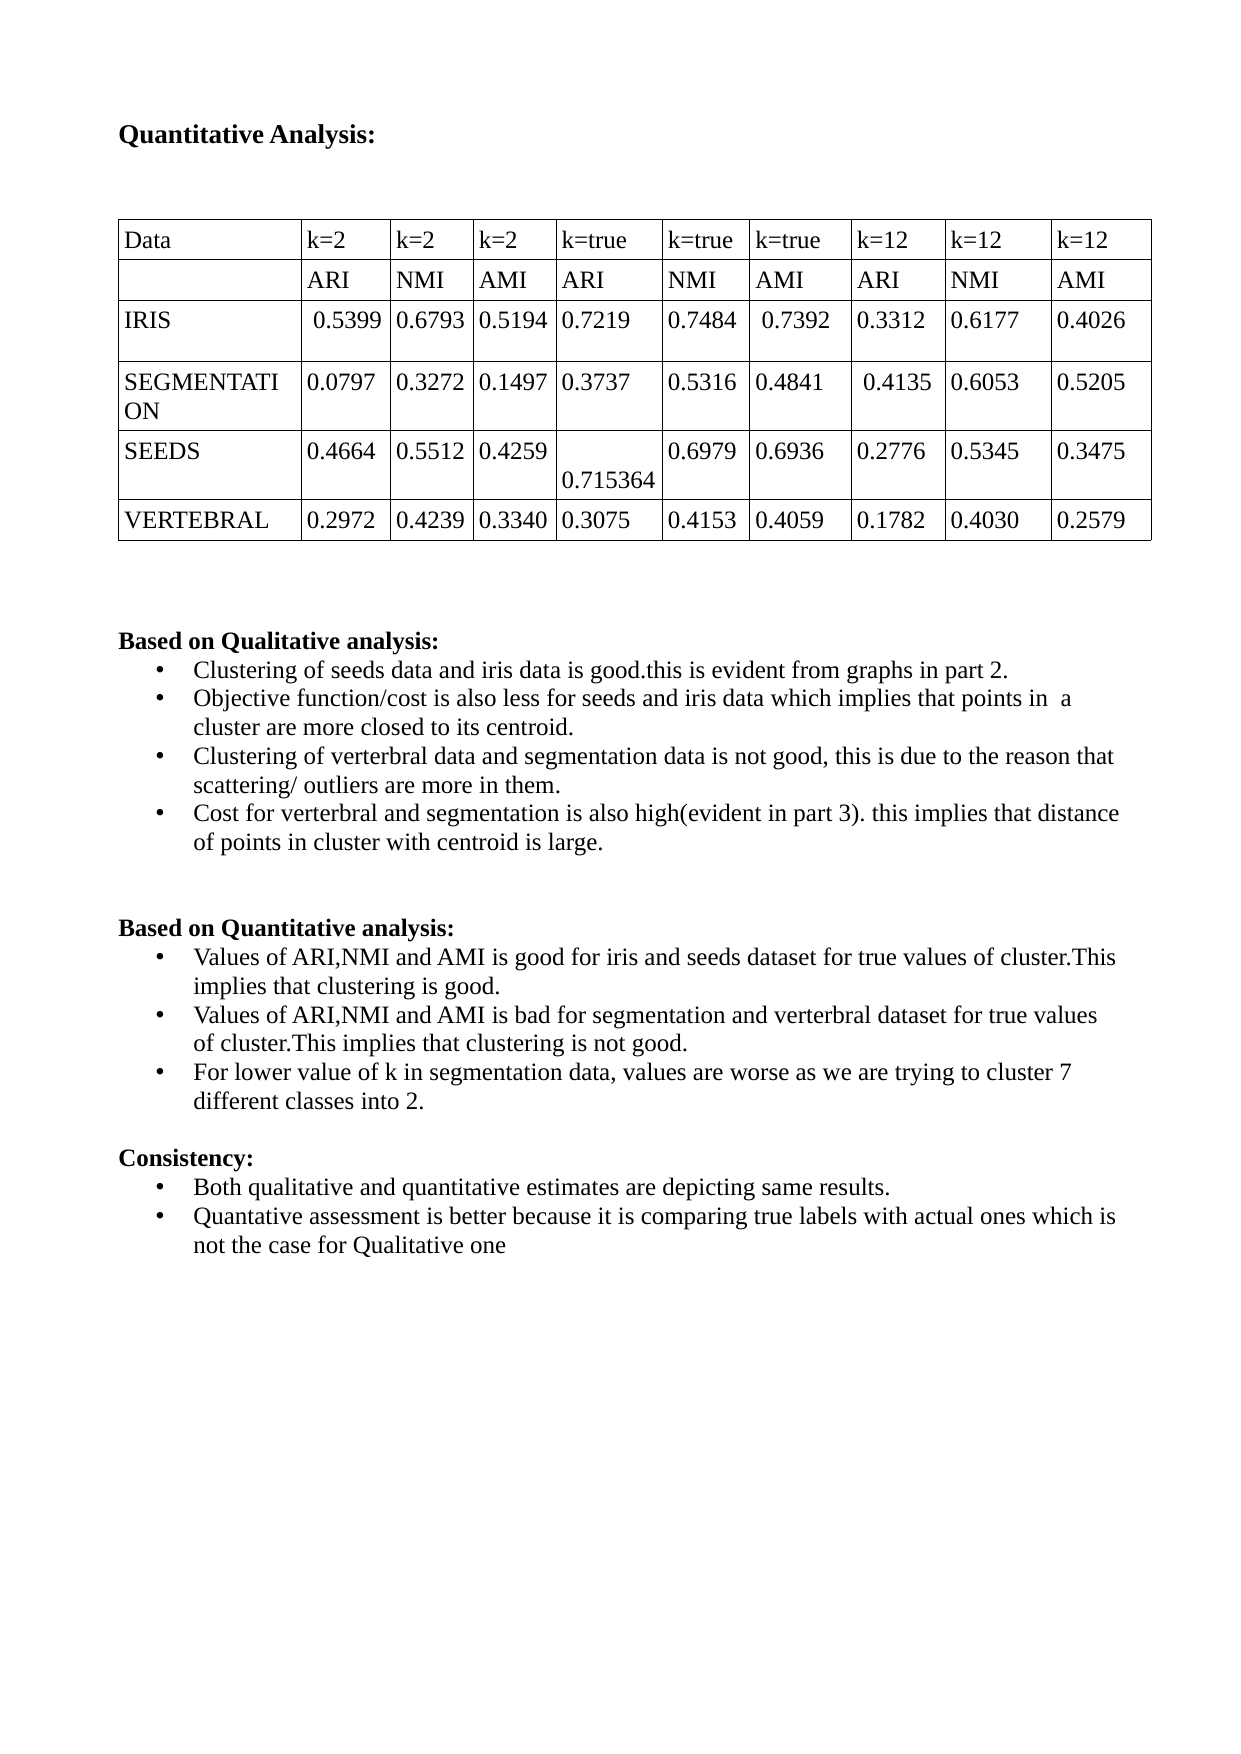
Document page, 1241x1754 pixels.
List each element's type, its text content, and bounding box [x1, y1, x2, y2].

table_cell 0.3312 [852, 301, 945, 361]
table_header k=12 [852, 220, 945, 259]
table_cell NMI [946, 260, 1051, 300]
table_cell [119, 260, 301, 300]
table_cell 0.6979 [663, 431, 749, 499]
table_cell 0.4026 [1052, 301, 1151, 361]
text Based on Qualitative analysis: [118, 626, 1122, 655]
table_cell 0.4059 [750, 500, 851, 540]
table_cell 0.6936 [750, 431, 851, 499]
list Values of ARI,NMI and AMI is good for iris and seeds dataset for true values of cluster.This implies that clustering is good. [156, 942, 1122, 1000]
list Clustering of seeds data and iris data is good.this is evident from graphs in part 2. [156, 655, 1122, 683]
table_header k=true [750, 220, 851, 259]
table_cell 0.4841 [750, 362, 851, 430]
table_header k=true [557, 220, 662, 259]
table_cell 0.6793 [391, 301, 473, 361]
table_cell 0.3272 [391, 362, 473, 430]
table_cell 0.4239 [391, 500, 473, 540]
list Cost for verterbral and segmentation is also high(evident in part 3). this implies that distance of points in cluster with centroid is large. [156, 798, 1122, 856]
table_header k=2 [302, 220, 390, 259]
table_header k=2 [391, 220, 473, 259]
table_header k=12 [946, 220, 1051, 259]
list Values of ARI,NMI and AMI is bad for segmentation and verterbral dataset for true values of cluster.This implies that clustering is not good. [156, 1000, 1122, 1057]
table_cell 0.7219 [557, 301, 662, 361]
table_cell 0.6177 [946, 301, 1051, 361]
table_header k=2 [474, 220, 556, 259]
table_cell 0.5194 [474, 301, 556, 361]
table_cell 0.2972 [302, 500, 390, 540]
table_cell 0.5205 [1052, 362, 1151, 430]
table_cell 0.2579 [1052, 500, 1151, 540]
table_cell 0.4153 [663, 500, 749, 540]
table_cell 0.4135 [852, 362, 945, 430]
table_cell 0.0797 [302, 362, 390, 430]
table_cell 0.2776 [852, 431, 945, 499]
table_header k=12 [1052, 220, 1151, 259]
table_cell 0.3737 [557, 362, 662, 430]
table_cell VERTEBRAL [119, 500, 301, 540]
table_cell ARI [302, 260, 390, 300]
table_cell 0.4664 [302, 431, 390, 499]
table_cell SEGMENTATION [119, 362, 301, 430]
table_cell 0.4030 [946, 500, 1051, 540]
table_cell ARI [852, 260, 945, 300]
list For lower value of k in segmentation data, values are worse as we are trying to cluster 7 different classes into 2. [156, 1057, 1122, 1115]
text Based on Quantitative analysis: [118, 913, 1122, 942]
table_cell IRIS [119, 301, 301, 361]
table_cell 0.5399 [302, 301, 390, 361]
table_cell NMI [663, 260, 749, 300]
table_cell 0.5316 [663, 362, 749, 430]
table_cell AMI [1052, 260, 1151, 300]
table_header k=true [663, 220, 749, 259]
table_cell 0.7392 [750, 301, 851, 361]
list Clustering of verterbral data and segmentation data is not good, this is due to the reason that scattering/ outliers are more in them. [156, 741, 1122, 798]
table_cell 0.1782 [852, 500, 945, 540]
table_cell 0.4259 [474, 431, 556, 499]
table_cell AMI [750, 260, 851, 300]
table_cell 0.1497 [474, 362, 556, 430]
list Quantative assessment is better because it is comparing true labels with actual ones which is not the case for Qualitative one [156, 1201, 1122, 1258]
table_cell 0.5345 [946, 431, 1051, 499]
table_cell SEEDS [119, 431, 301, 499]
table_cell 0.7484 [663, 301, 749, 361]
table_cell 0.6053 [946, 362, 1051, 430]
table_cell ARI [557, 260, 662, 300]
table_cell 0.3475 [1052, 431, 1151, 499]
table_cell 0.3340 [474, 500, 556, 540]
table_cell NMI [391, 260, 473, 300]
table_cell 0.5512 [391, 431, 473, 499]
table_cell 0.3075 [557, 500, 662, 540]
table_cell 0.715364 [557, 431, 662, 499]
table_header Data [119, 220, 301, 259]
list Objective function/cost is also less for seeds and iris data which implies that points in a cluster are more closed to its centroid. [156, 683, 1122, 741]
list Both qualitative and quantitative estimates are depicting same results. [156, 1172, 1122, 1201]
table_cell AMI [474, 260, 556, 300]
text Consistency: [118, 1143, 1122, 1172]
text Quantitative Analysis: [118, 118, 1122, 149]
